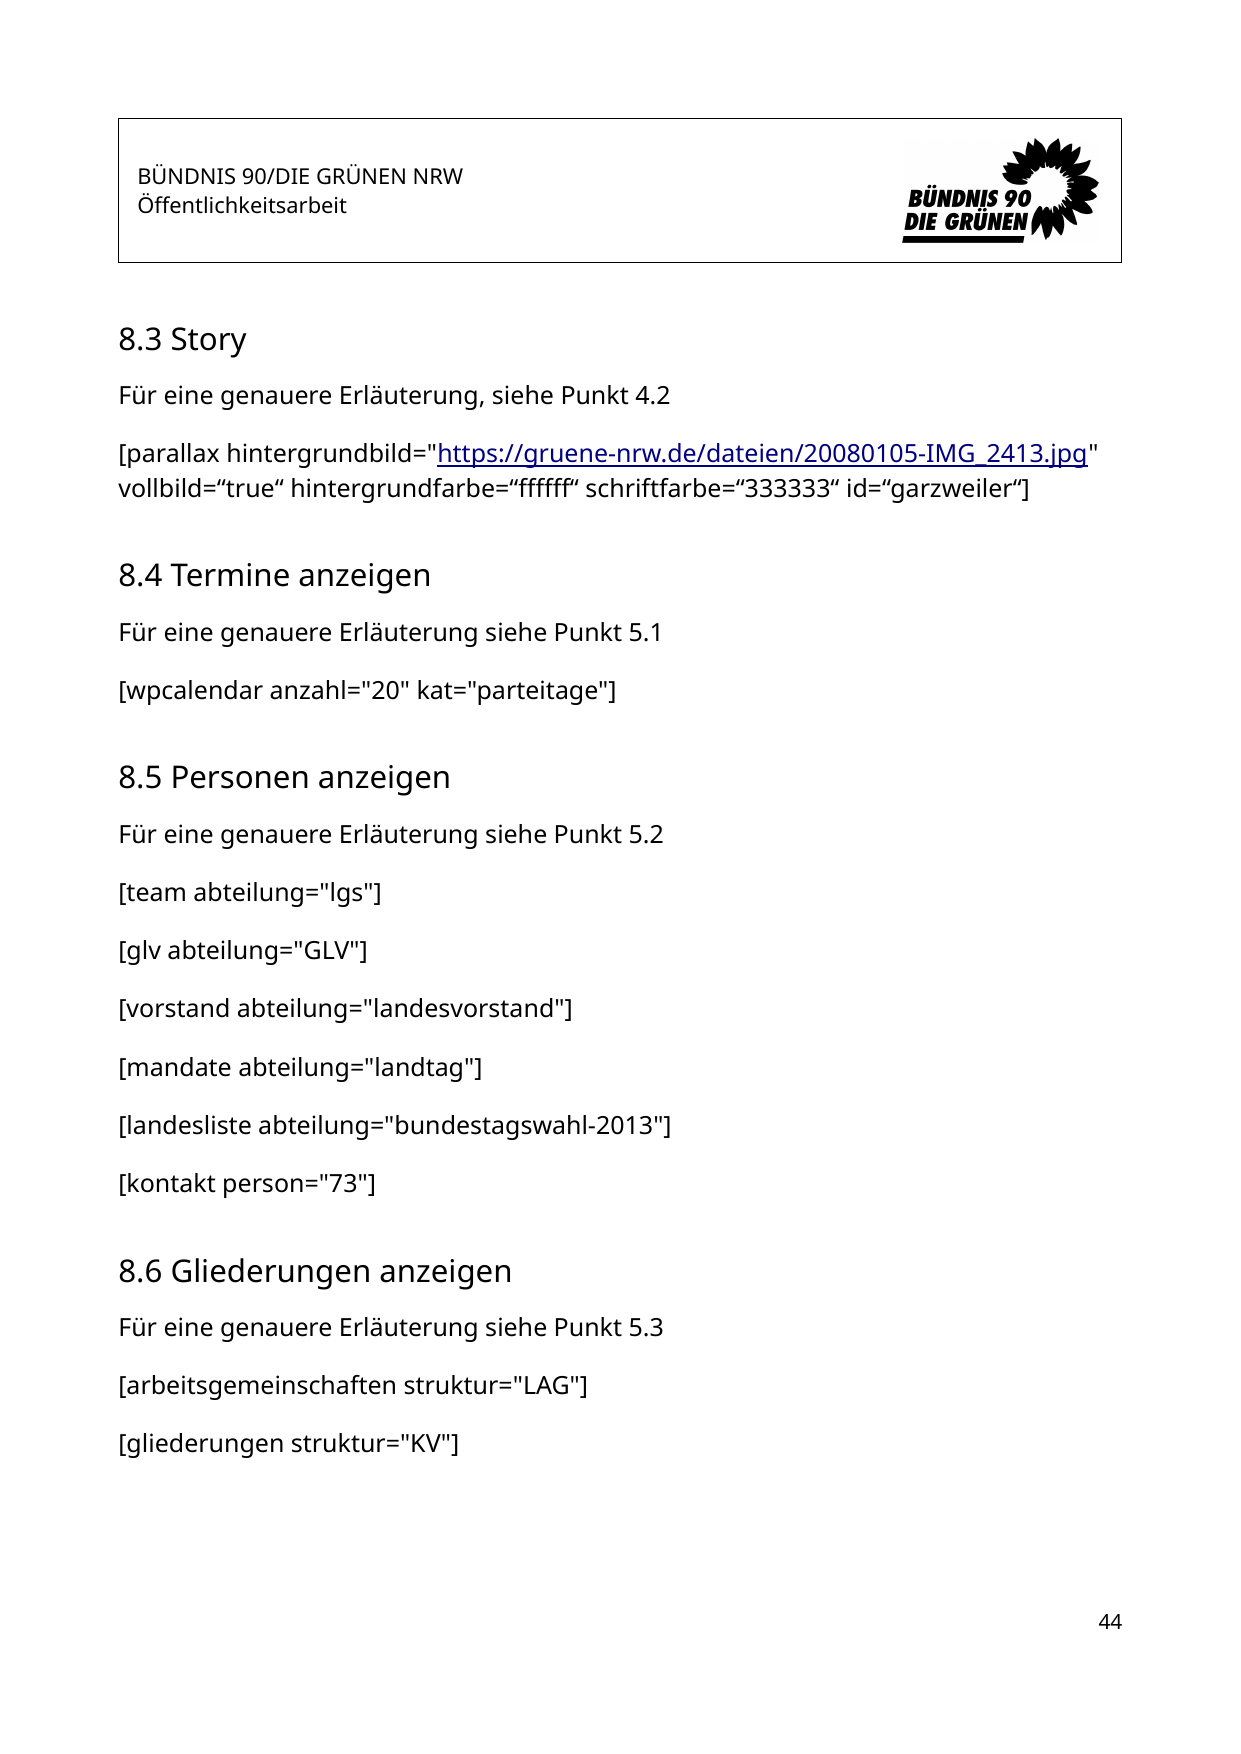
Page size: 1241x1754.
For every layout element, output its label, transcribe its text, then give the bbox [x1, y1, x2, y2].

text [glv abteilung="GLV"] [118, 933, 1122, 967]
text Für eine genauere Erläuterung, siehe Punkt 4.2 [118, 378, 1122, 412]
text [vorstand abteilung="landesvorstand"] [118, 991, 1122, 1025]
subtitle 8.3 Story [118, 317, 1122, 359]
text [kontakt person="73"] [118, 1166, 1122, 1200]
text Für eine genauere Erläuterung siehe Punkt 5.2 [118, 816, 1122, 850]
text Für eine genauere Erläuterung siehe Punkt 5.3 [118, 1310, 1122, 1344]
text [mandate abteilung="landtag"] [118, 1049, 1122, 1083]
text Für eine genauere Erläuterung siehe Punkt 5.1 [118, 614, 1122, 648]
text [team abteilung="lgs"] [118, 874, 1122, 909]
subtitle 8.5 Personen anzeigen [118, 755, 1122, 798]
subtitle 8.4 Termine anzeigen [118, 553, 1122, 596]
text [parallax hintergrundbild="https://gruene-nrw.de/dateien/20080105-IMG_2413.jpg" vollbild=“true“ hintergrundfarbe=“ffffff“ schriftfarbe=“333333“ id=“garzweiler“] [118, 436, 1122, 504]
picture [902, 138, 1099, 243]
text [gliederungen struktur="KV"] [118, 1426, 1122, 1460]
text [landesliste abteilung="bundestagswahl-2013"] [118, 1107, 1122, 1142]
text [arbeitsgemeinschaften struktur="LAG"] [118, 1368, 1122, 1402]
text [wpcalendar anzahl="20" kat="parteitage"] [118, 672, 1122, 706]
subtitle 8.6 Gliederungen anzeigen [118, 1249, 1122, 1291]
